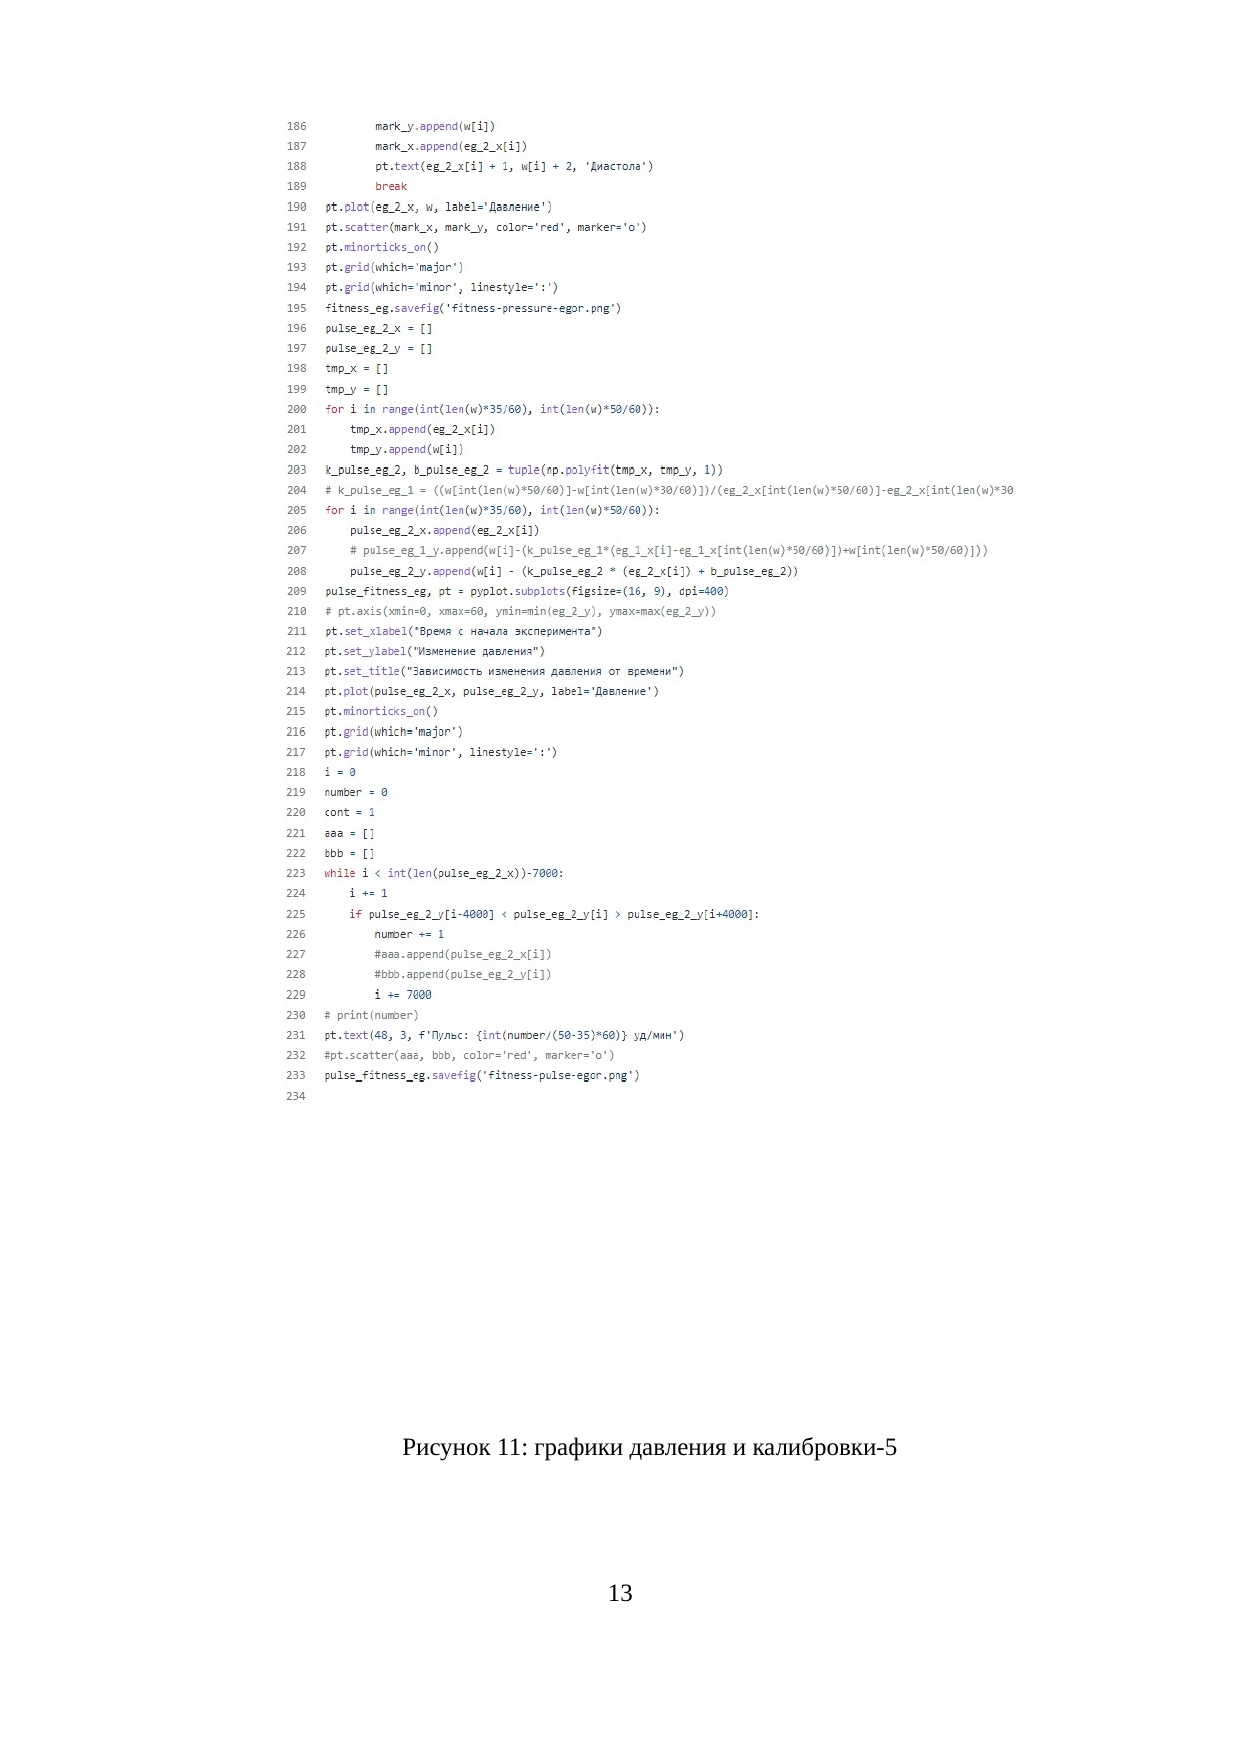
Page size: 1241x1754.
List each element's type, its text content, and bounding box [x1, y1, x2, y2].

picture [284, 118, 1015, 1432]
text Рисунок 11: графики давления и калибровки-5 [118, 1432, 1122, 1460]
